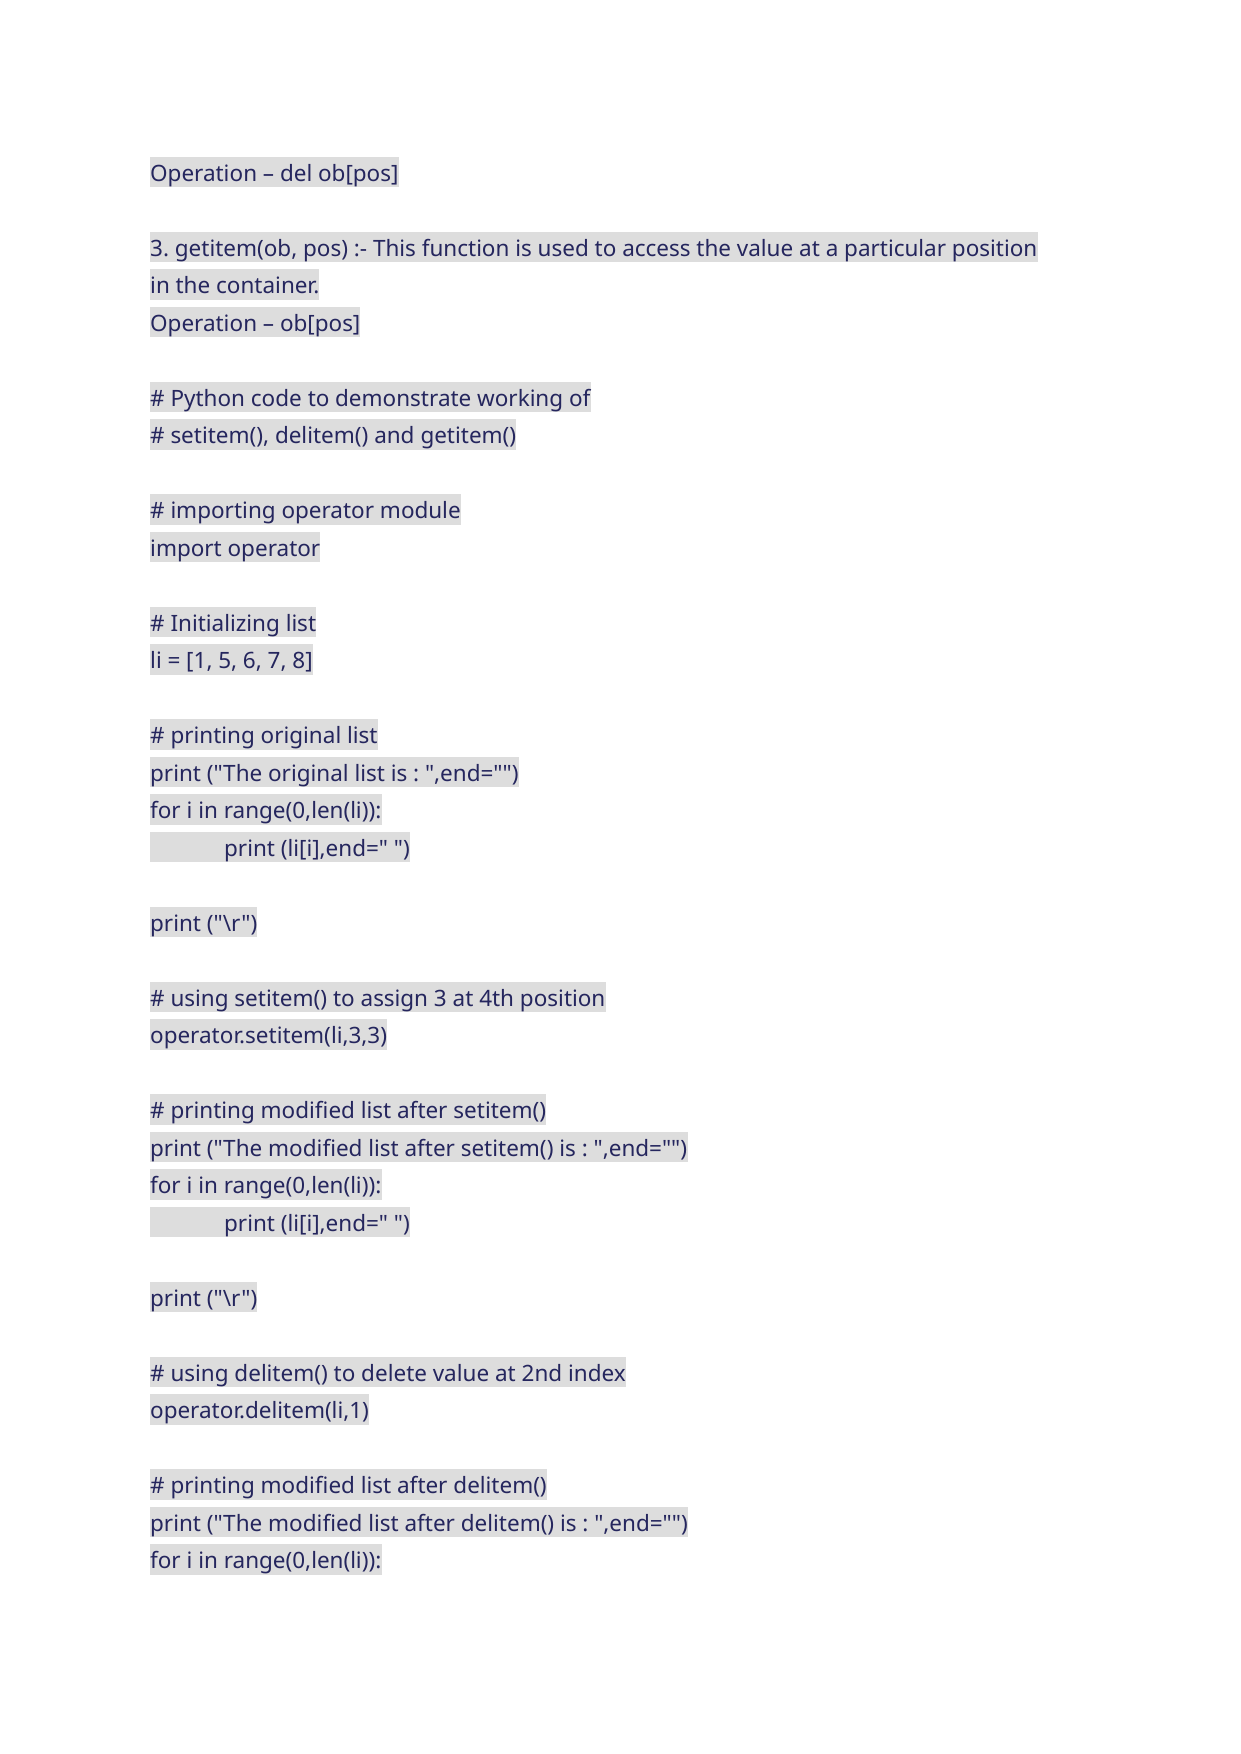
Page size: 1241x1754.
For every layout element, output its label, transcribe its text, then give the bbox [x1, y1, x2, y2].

text print ("The modified list after delitem() is : ",end="") [150, 1500, 1053, 1537]
text # printing original list [150, 712, 1053, 750]
text # Python code to demonstrate working of [150, 375, 1053, 412]
text operator.delitem(li,1) [150, 1387, 1053, 1425]
text for i in range(0,len(li)): [150, 1537, 1053, 1575]
text # Initializing list [150, 600, 1053, 637]
text for i in range(0,len(li)): [150, 1162, 1053, 1200]
text # printing modified list after setitem() [150, 1087, 1053, 1125]
text print ("The modified list after setitem() is : ",end="") [150, 1125, 1053, 1162]
text print ("The original list is : ",end="") [150, 750, 1053, 787]
text print (li[i],end=" ") [150, 1200, 1053, 1237]
text # importing operator module [150, 487, 1053, 525]
text # setitem(), delitem() and getitem() [150, 412, 1053, 450]
text li = [1, 5, 6, 7, 8] [150, 637, 1053, 675]
text # using delitem() to delete value at 2nd index [150, 1350, 1053, 1387]
text # printing modified list after delitem() [150, 1462, 1053, 1500]
text operator.setitem(li,3,3) [150, 1012, 1053, 1050]
text # using setitem() to assign 3 at 4th position [150, 975, 1053, 1012]
text 3. getitem(ob, pos) :- This function is used to access the value at a particular position in the container. [150, 225, 1053, 300]
text print ("\r") [150, 1275, 1053, 1312]
text Operation – del ob[pos] [150, 150, 1053, 187]
text print ("\r") [150, 900, 1053, 937]
text for i in range(0,len(li)): [150, 787, 1053, 825]
text Operation – ob[pos] [150, 300, 1053, 337]
text import operator [150, 525, 1053, 562]
text print (li[i],end=" ") [150, 825, 1053, 862]
